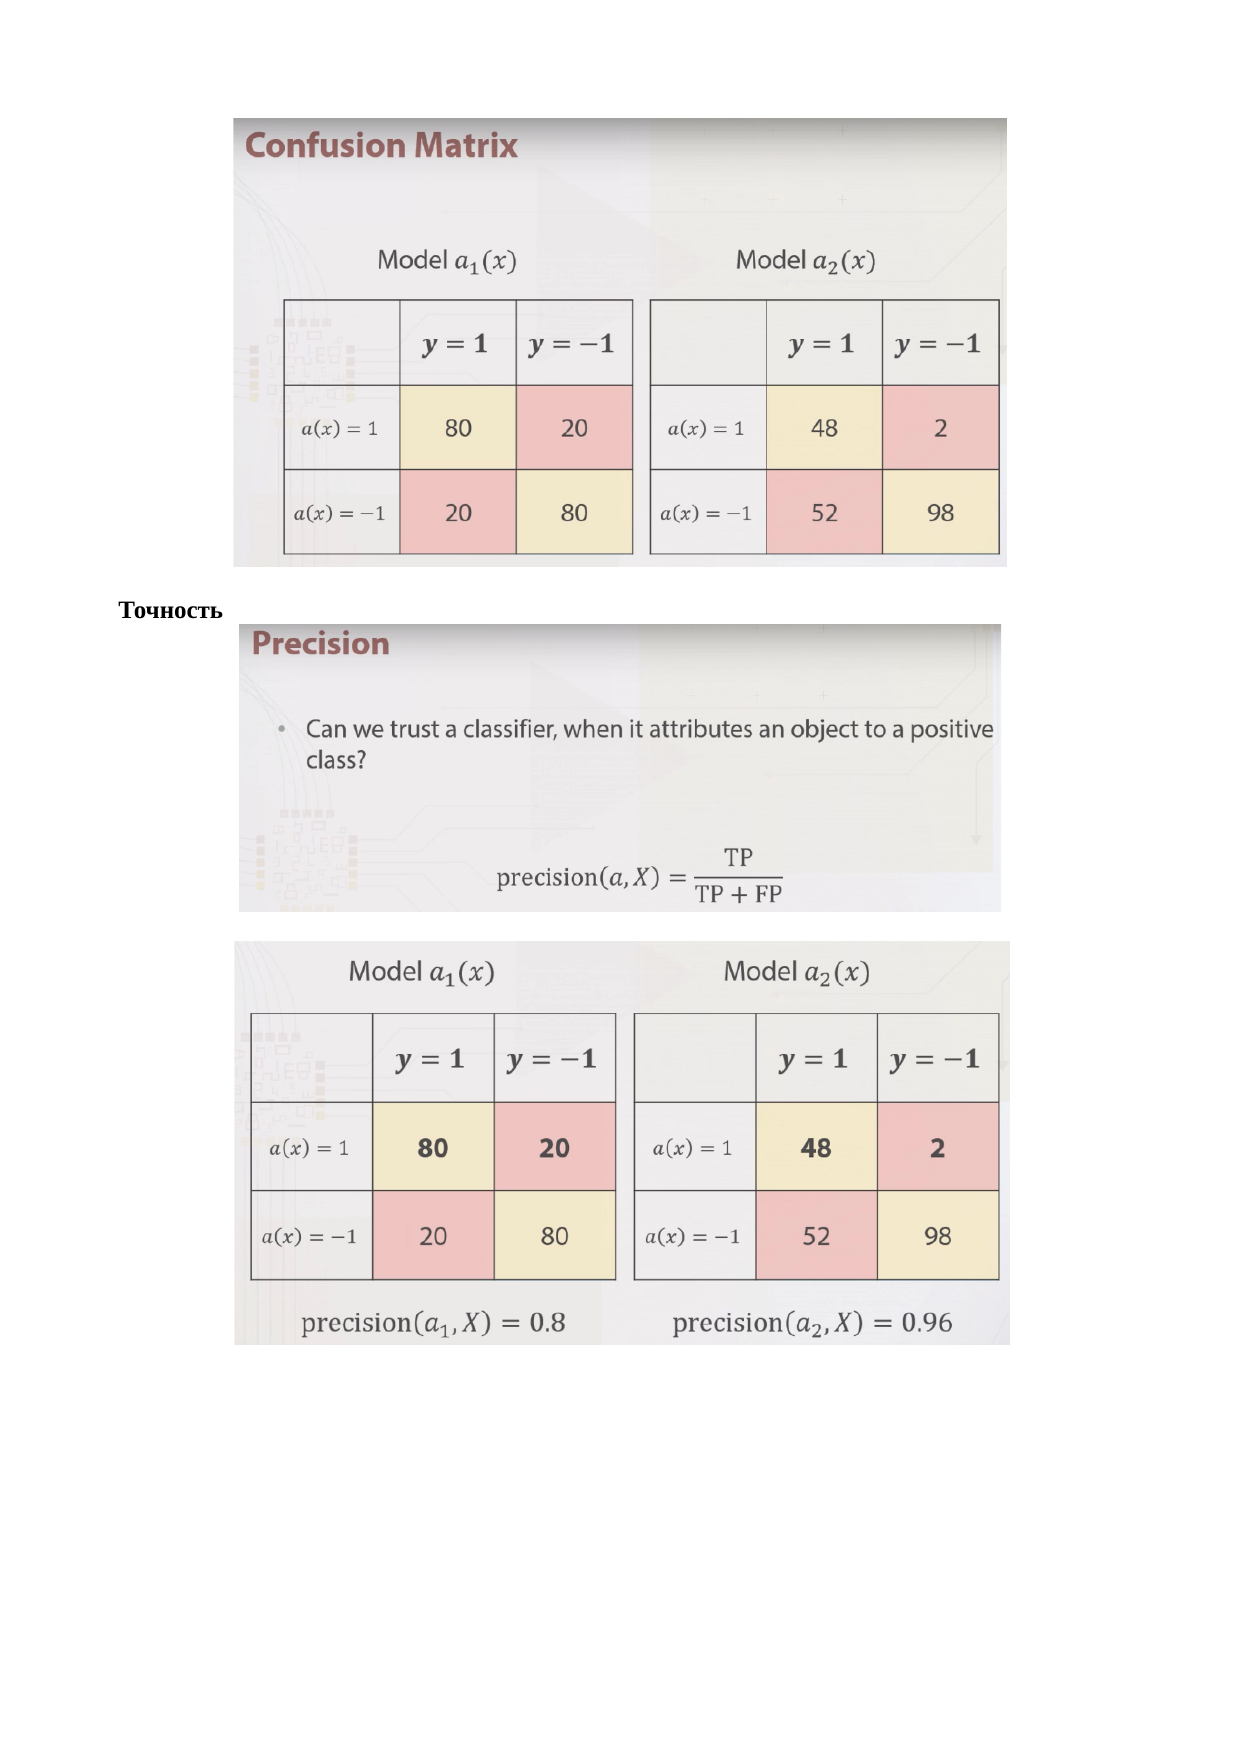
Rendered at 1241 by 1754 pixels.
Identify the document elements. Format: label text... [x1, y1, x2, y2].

text Точность [118, 595, 1122, 624]
picture [233, 118, 1007, 567]
picture [234, 941, 1010, 1345]
picture [239, 624, 1002, 912]
